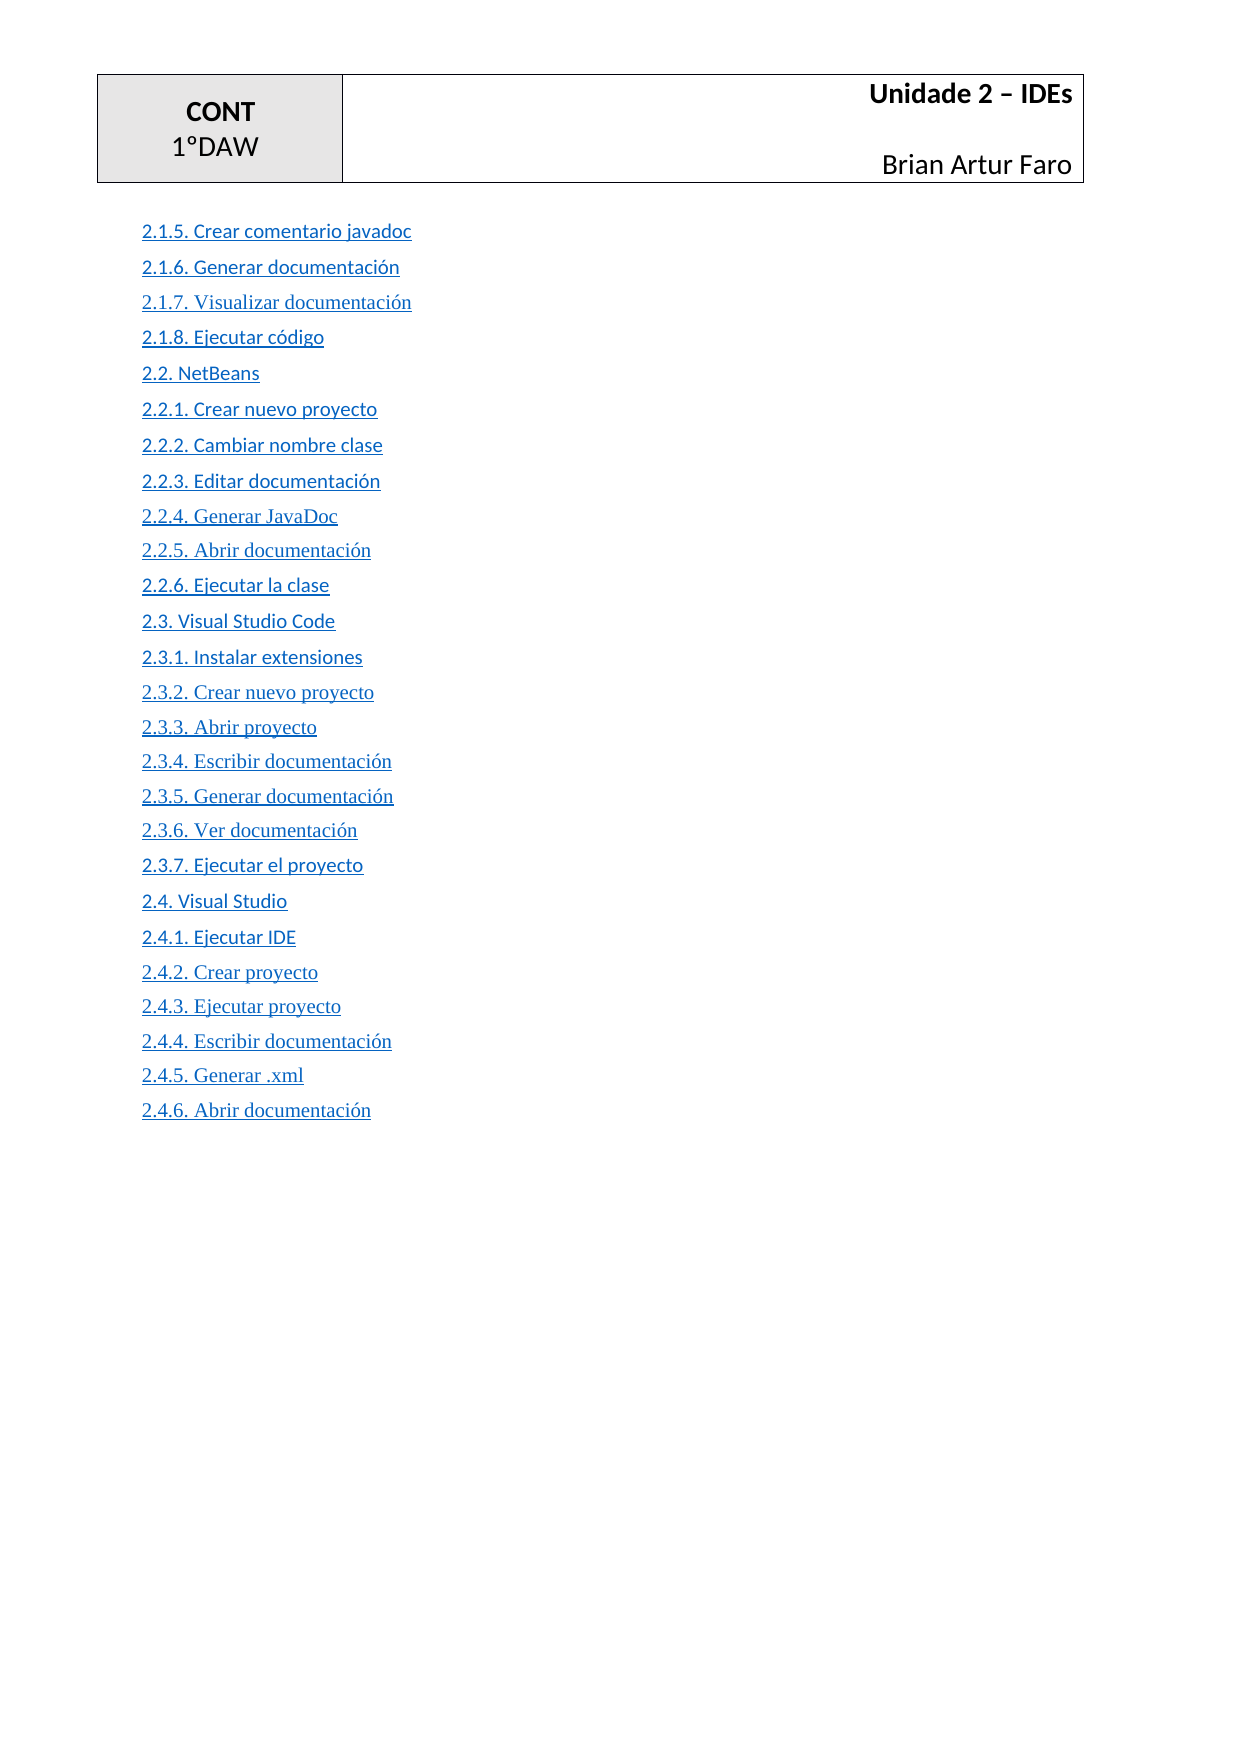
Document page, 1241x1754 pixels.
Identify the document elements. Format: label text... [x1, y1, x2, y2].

text 2.2.3. Editar documentación [142, 468, 1062, 493]
text 2.4.3. Ejecutar proyecto [142, 994, 1062, 1018]
text 2.1.7. Visualizar documentación [142, 290, 1062, 314]
text 2.4.1. Ejecutar IDE [142, 924, 1062, 949]
text 2.3.1. Instalar extensiones [142, 644, 1062, 670]
text 2.3.6. Ver documentación [142, 818, 1062, 842]
text 2.3.5. Generar documentación [142, 783, 1062, 808]
text 2.2.1. Crear nuevo proyecto [142, 396, 1062, 422]
text 2.2. NetBeans [142, 360, 1062, 386]
text 2.2.5. Abrir documentación [142, 538, 1062, 562]
text 2.2.4. Generar JavaDoc [142, 504, 1062, 528]
text 2.4. Visual Studio [142, 888, 1062, 914]
text 2.4.6. Abrir documentación [142, 1098, 1062, 1122]
text 2.3.4. Escribir documentación [142, 749, 1062, 773]
text 2.4.5. Generar .xml [142, 1063, 1062, 1087]
text 2.1.5. Crear comentario javadoc [142, 218, 1062, 244]
text 2.3. Visual Studio Code [142, 608, 1062, 634]
text 2.1.6. Generar documentación [142, 254, 1062, 279]
text 2.2.2. Cambiar nombre clase [142, 432, 1062, 457]
text 2.3.3. Abrir proyecto [142, 714, 1062, 739]
text 2.4.2. Crear proyecto [142, 960, 1062, 984]
text 2.2.6. Ejecutar la clase [142, 573, 1062, 598]
text 2.4.4. Escribir documentación [142, 1029, 1062, 1053]
text 2.1.8. Ejecutar código [142, 324, 1062, 350]
text 2.3.7. Ejecutar el proyecto [142, 852, 1062, 878]
text 2.3.2. Crear nuevo proyecto [142, 680, 1062, 704]
